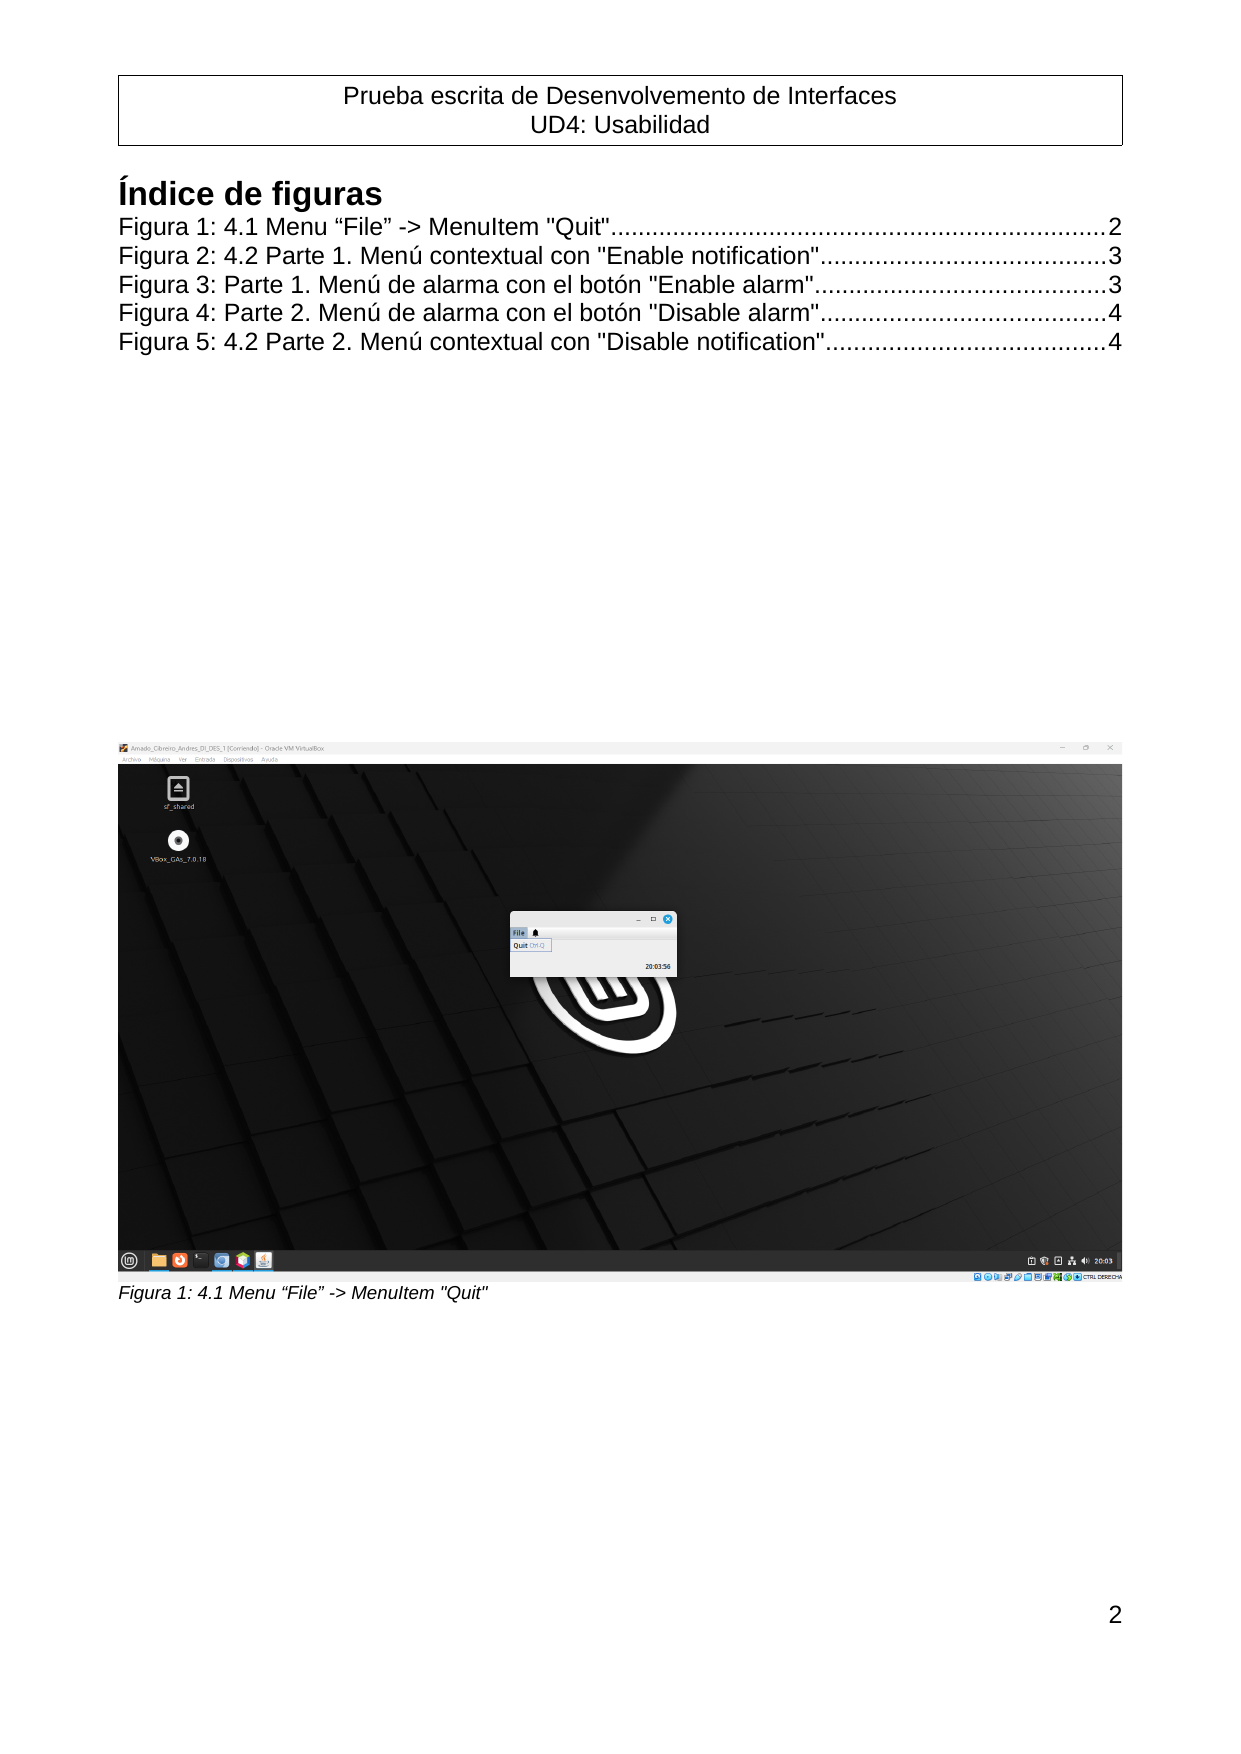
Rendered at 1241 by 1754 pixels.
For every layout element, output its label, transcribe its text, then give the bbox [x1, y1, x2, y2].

text Figura 5: 4.2 Parte 2. Menú contextual con "Disable notification" 4 [118, 327, 1122, 356]
text Figura 4: Parte 2. Menú de alarma con el botón "Disable alarm" 4 [118, 298, 1122, 327]
text Figura 2: 4.2 Parte 1. Menú contextual con "Enable notification" 3 [118, 241, 1122, 270]
text Figura 3: Parte 1. Menú de alarma con el botón "Enable alarm" 3 [118, 270, 1122, 298]
text Figura 1: 4.1 Menu “File” -> MenuItem "Quit" [118, 1282, 1122, 1303]
picture [118, 742, 1123, 1282]
text Figura 1: 4.1 Menu “File” -> MenuItem "Quit" 2 [118, 212, 1122, 241]
subtitle Índice de figuras [118, 174, 1122, 212]
